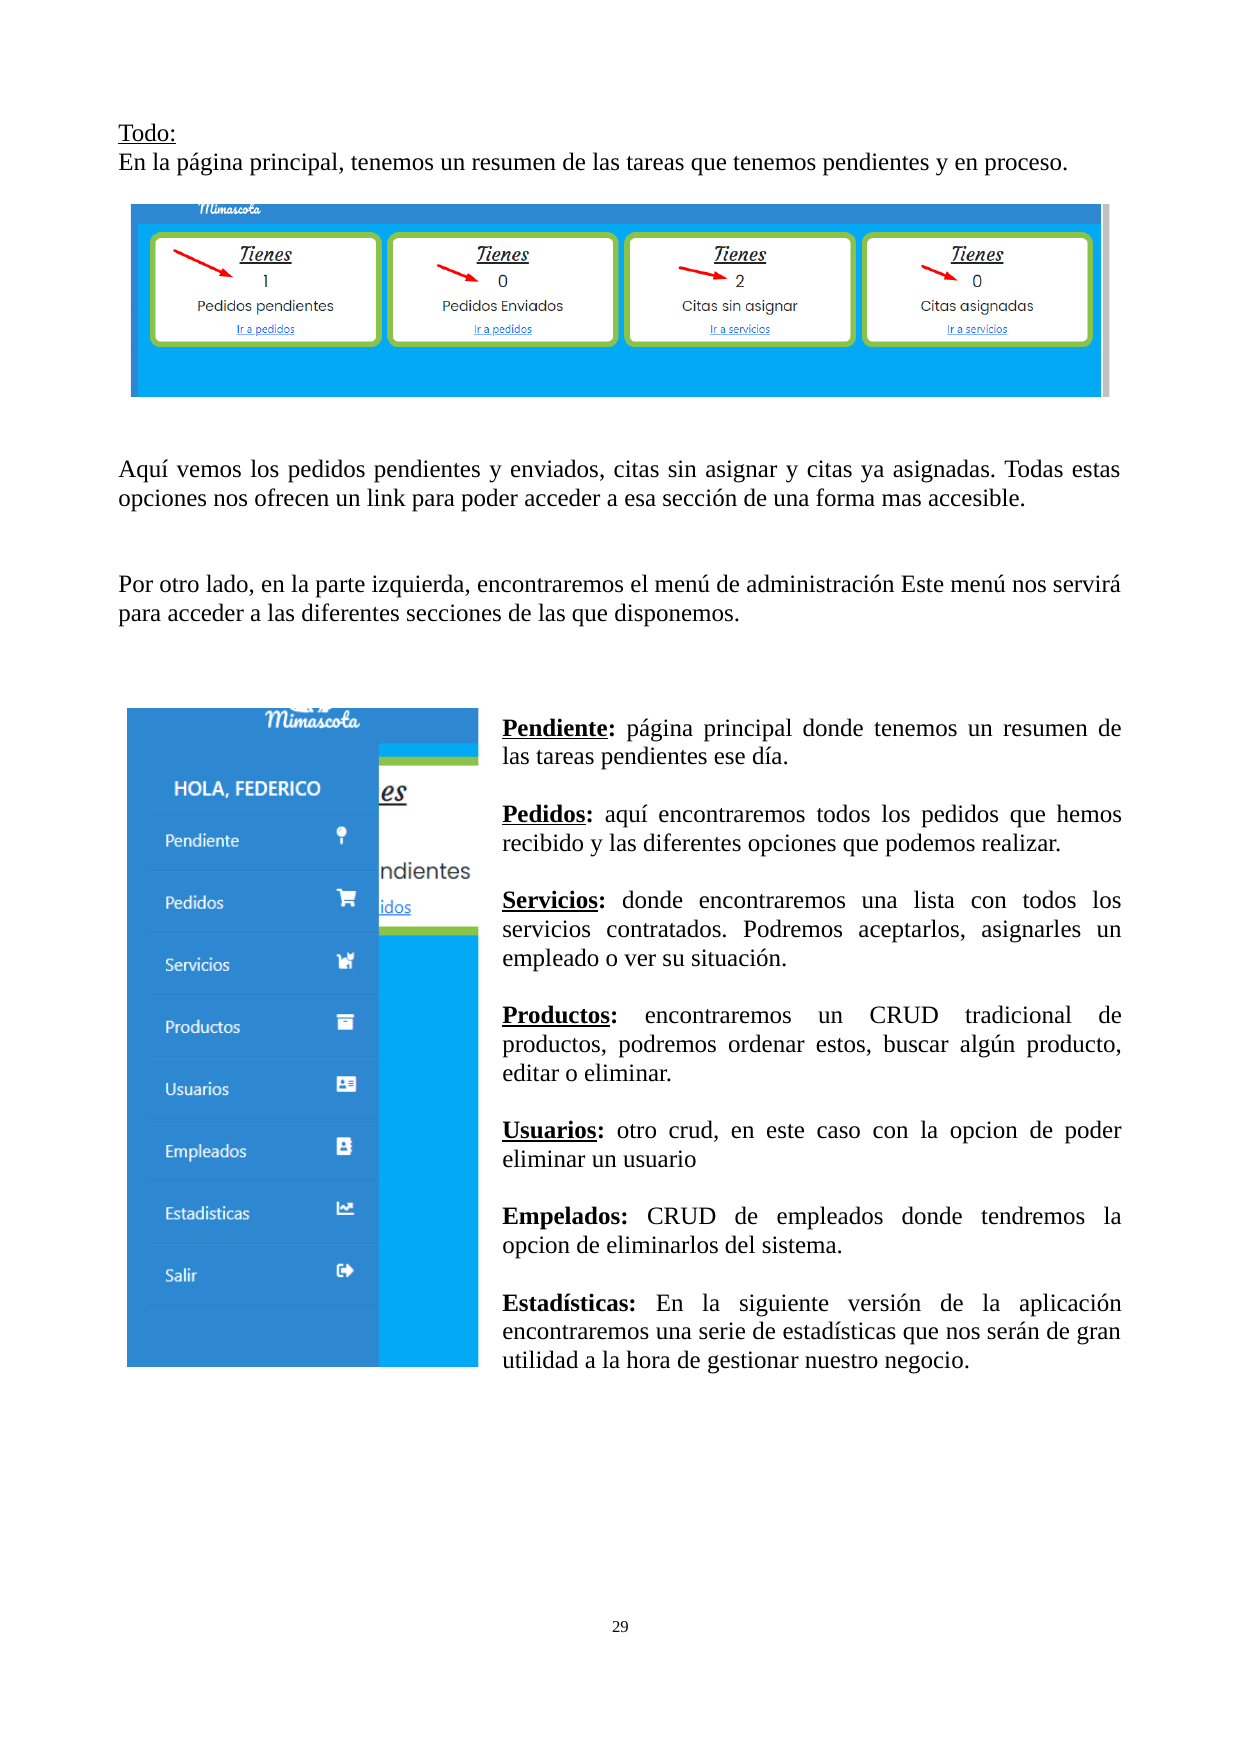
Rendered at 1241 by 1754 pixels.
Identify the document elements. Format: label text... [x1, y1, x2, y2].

picture [625, 233, 855, 346]
text Estadísticas: En la siguiente versión de la aplicación encontraremos una serie de estadísticas que nos serán de gran utilidad a la hora de gestionar nuestro negocio. [118, 1288, 1122, 1374]
picture [388, 233, 618, 346]
text Servicios: donde encontraremos una lista con todos los servicios contratados. Podremos aceptarlos, asignarles un empleado o ver su situación. [479, 885, 1122, 971]
text Productos: encontraremos un CRUD tradicional de productos, podremos ordenar estos, buscar algún producto, editar o eliminar. [479, 1000, 1122, 1086]
picture [863, 233, 1092, 346]
picture [127, 708, 479, 1367]
text En la página principal, tenemos un resumen de las tareas que tenemos pendientes y en proceso. [118, 147, 1122, 176]
text Todo: [118, 118, 1122, 147]
picture [130, 204, 1110, 397]
text Pendiente: página principal donde tenemos un resumen de las tareas pendientes ese día. [479, 713, 1122, 770]
text Aquí vemos los pedidos pendientes y enviados, citas sin asignar y citas ya asignadas. Todas estas opciones nos ofrecen un link para poder acceder a esa sección de una forma mas accesible. [118, 454, 1122, 511]
text Pedidos: aquí encontraremos todos los pedidos que hemos recibido y las diferentes opciones que podemos realizar. [479, 799, 1122, 856]
picture [151, 233, 381, 346]
text Empelados: CRUD de empleados donde tendremos la opcion de eliminarlos del sistema. [479, 1201, 1122, 1259]
text Por otro lado, en la parte izquierda, encontraremos el menú de administración Este menú nos servirá para acceder a las diferentes secciones de las que disponemos. [118, 569, 1122, 626]
text Usuarios: otro crud, en este caso con la opcion de poder eliminar un usuario [479, 1115, 1122, 1173]
